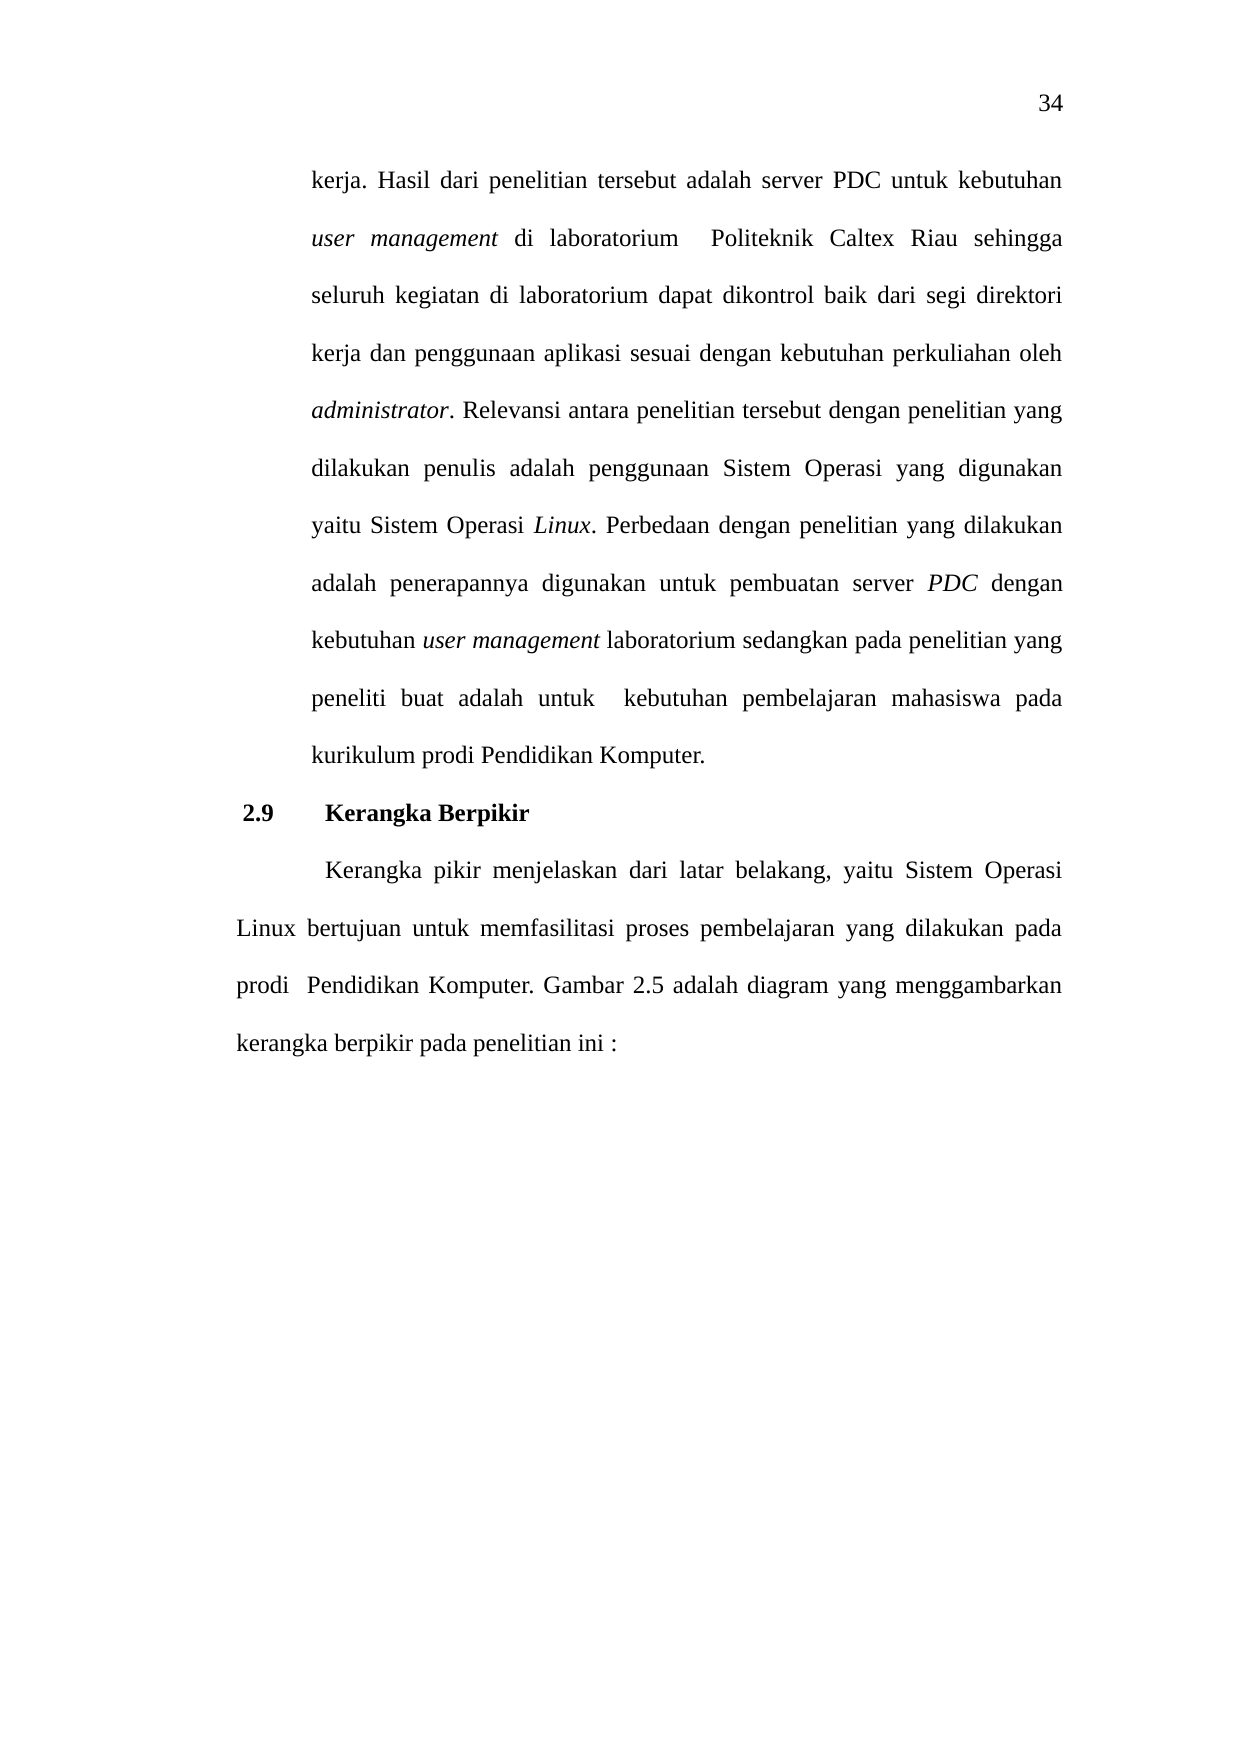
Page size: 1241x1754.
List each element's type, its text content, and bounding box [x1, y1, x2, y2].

text Kerangka pikir menjelaskan dari latar belakang, yaitu Sistem Operasi Linux bertujuan untuk memfasilitasi proses pembelajaran yang dilakukan pada prodi Pendidikan Komputer. Gambar 2.5 adalah diagram yang menggambarkan kerangka berpikir pada penelitian ini : [236, 855, 1063, 1057]
subtitle Kerangka Berpikir [236, 798, 1063, 827]
list kerja. Hasil dari penelitian tersebut adalah server PDC untuk kebutuhan user management di laboratorium Politeknik Caltex Riau sehingga seluruh kegiatan di laboratorium dapat dikontrol baik dari segi direktori kerja dan penggunaan aplikasi sesuai dengan kebutuhan perkuliahan oleh administrator. Relevansi antara penelitian tersebut dengan penelitian yang dilakukan penulis adalah penggunaan Sistem Operasi yang digunakan yaitu Sistem Operasi Linux. Perbedaan dengan penelitian yang dilakukan adalah penerapannya digunakan untuk pembuatan server PDC dengan kebutuhan user management laboratorium sedangkan pada penelitian yang peneliti buat adalah untuk kebutuhan pembelajaran mahasiswa pada kurikulum prodi Pendidikan Komputer. [274, 165, 1063, 769]
